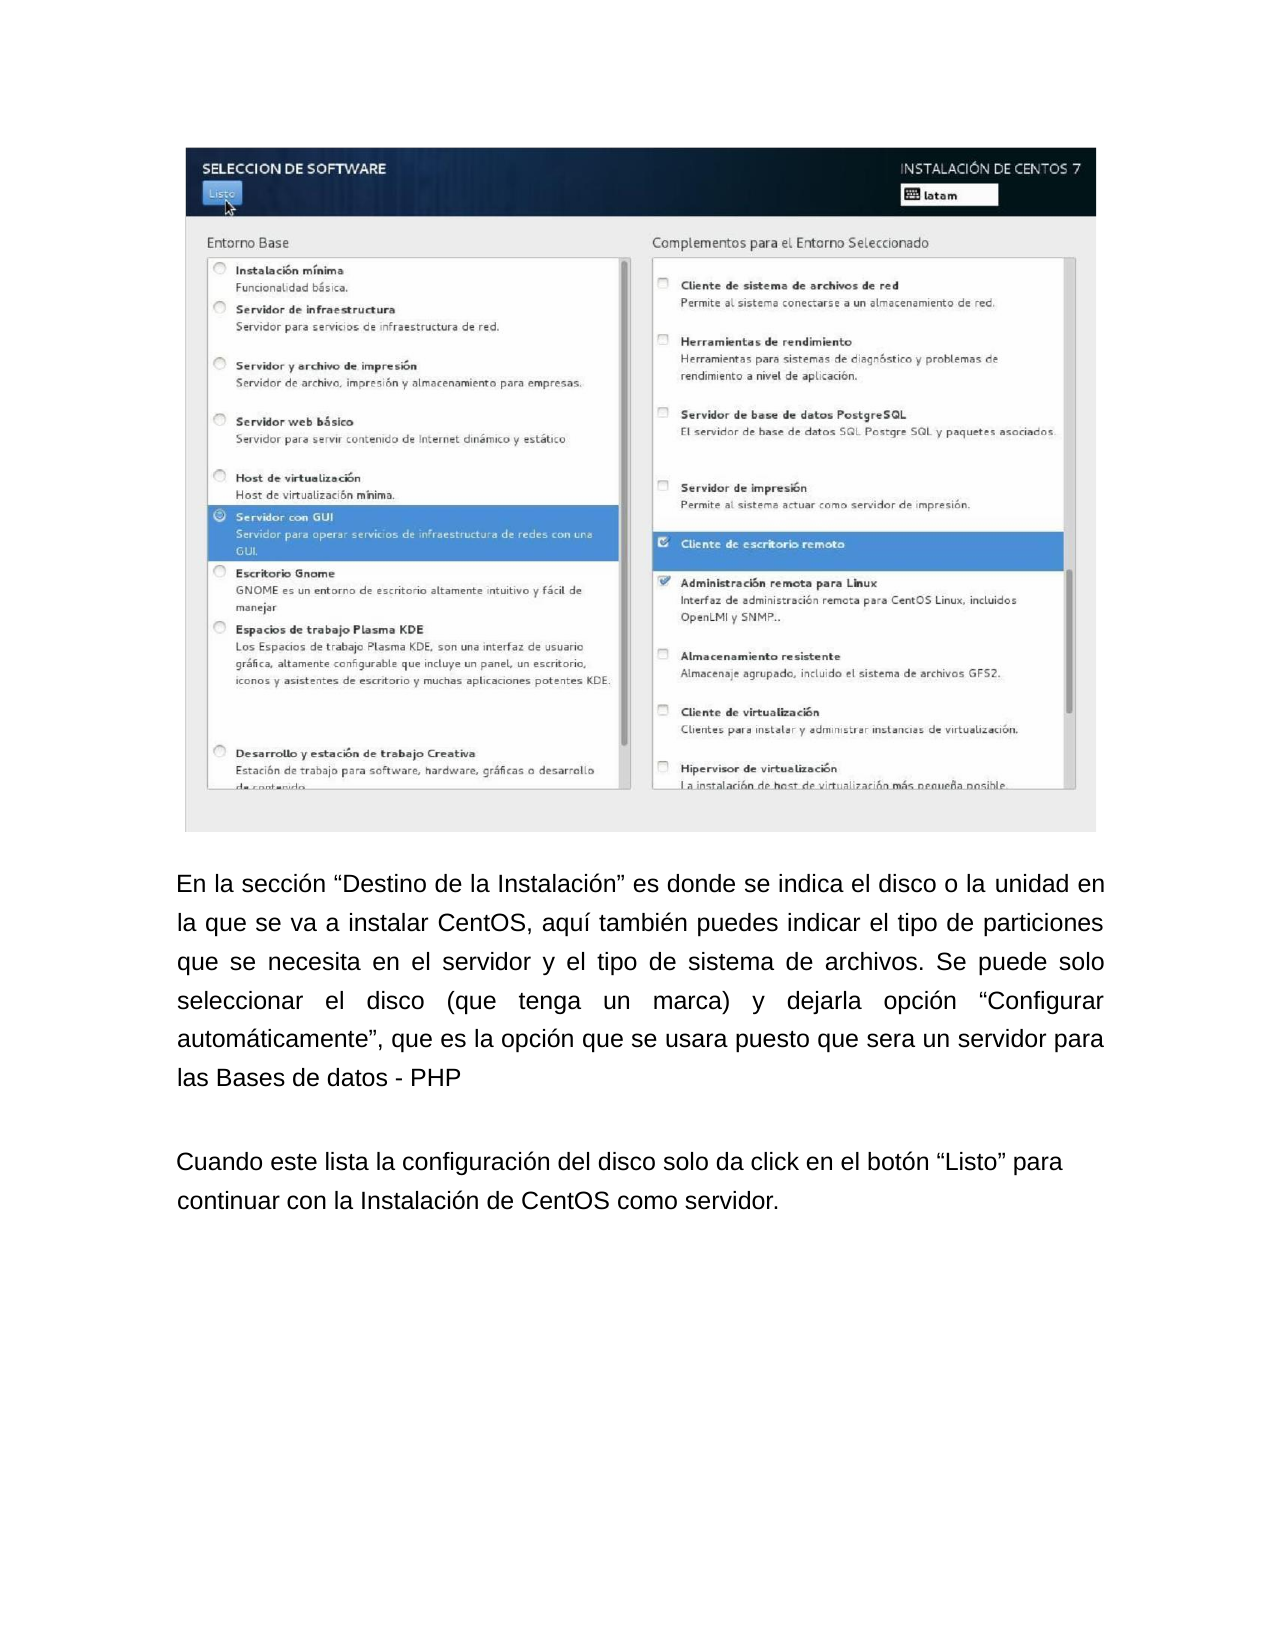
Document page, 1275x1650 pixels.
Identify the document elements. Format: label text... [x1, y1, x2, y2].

text En la sección “Destino de la Instalación” es donde se indica el disco o la unidad en la que se va a instalar CentOS, aquí también puedes indicar el tipo de particiones que se necesita en el servidor y el tipo de sistema de archivos. Se puede solo seleccionar el disco (que tenga un marca) y dejarla opción “Configurar automáticamente”, que es la opción que se usara puesto que sera un servidor para las Bases de datos - PHP [176, 869, 1105, 1092]
picture [185, 147, 1097, 832]
text Cuando este lista la configuración del disco solo da click en el botón “Listo” para continuar con la Instalación de CentOS como servidor. [176, 1147, 1167, 1215]
